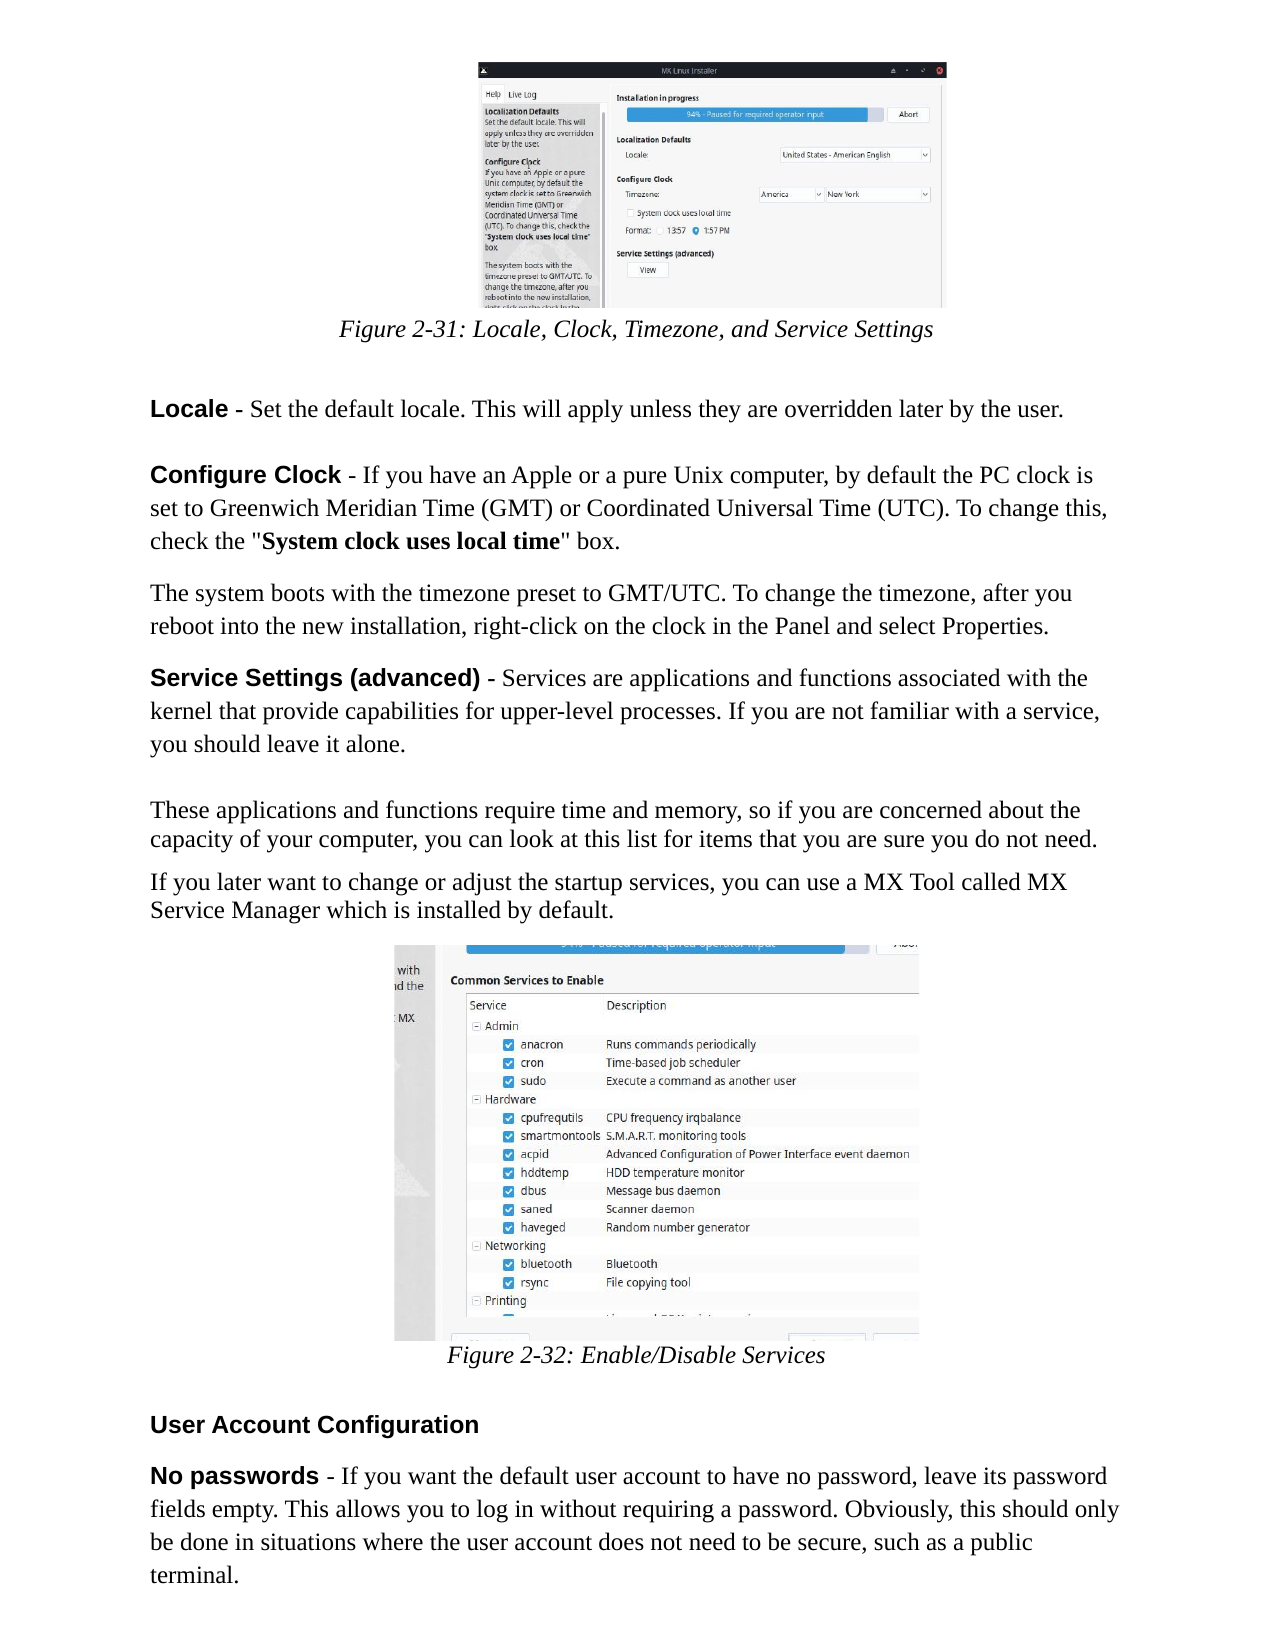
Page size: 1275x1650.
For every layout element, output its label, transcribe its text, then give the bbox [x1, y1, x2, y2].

text - Services are applications and functions associated with the kernel that provide capabilities for upper-level processes. If you are not familiar with a service, you should leave it alone. [150, 663, 1125, 758]
subtitle Configure Clock [150, 460, 342, 489]
text If you later want to change or adjust the startup services, you can use a MX Tool called MX Service Manager which is installed by default. [150, 867, 1125, 924]
text - Set the default locale. This will apply unless they are overridden later by the user. [229, 394, 1125, 423]
subtitle No passwords [150, 1461, 326, 1490]
text These applications and functions require time and memory, so if you are concerned about the capacity of your computer, you can look at this list for items that you are sure you do not need. [150, 795, 1125, 852]
picture [394, 945, 920, 1341]
text - If you have an Apple or a pure Unix computer, by default the PC clock is set to Greenwich Meridian Time (GMT) or Coordinated Universal Time (UTC). To change this, check the "System clock uses local time" box. [150, 460, 1125, 555]
subtitle Service Settings (advanced) [150, 663, 481, 692]
text - If you want the default user account to have no password, leave its password fields empty. This allows you to log in without requiring a password. Obviously, this should only be done in situations where the user account does not need to be secure, such as a public terminal. [150, 1461, 1125, 1589]
text Figure 2-32: Enable/Disable Services [150, 924, 1125, 1369]
picture [478, 61, 947, 308]
text Figure 2-31: Locale, Clock, Timezone, and Service Settings [150, 59, 1125, 342]
subtitle Locale [150, 394, 229, 423]
subtitle User Account Configuration [150, 1410, 1125, 1438]
text The system boots with the timezone preset to GMT/UTC. To change the timezone, after you reboot into the new installation, right-click on the clock in the Panel and select Properties. [150, 578, 1125, 640]
